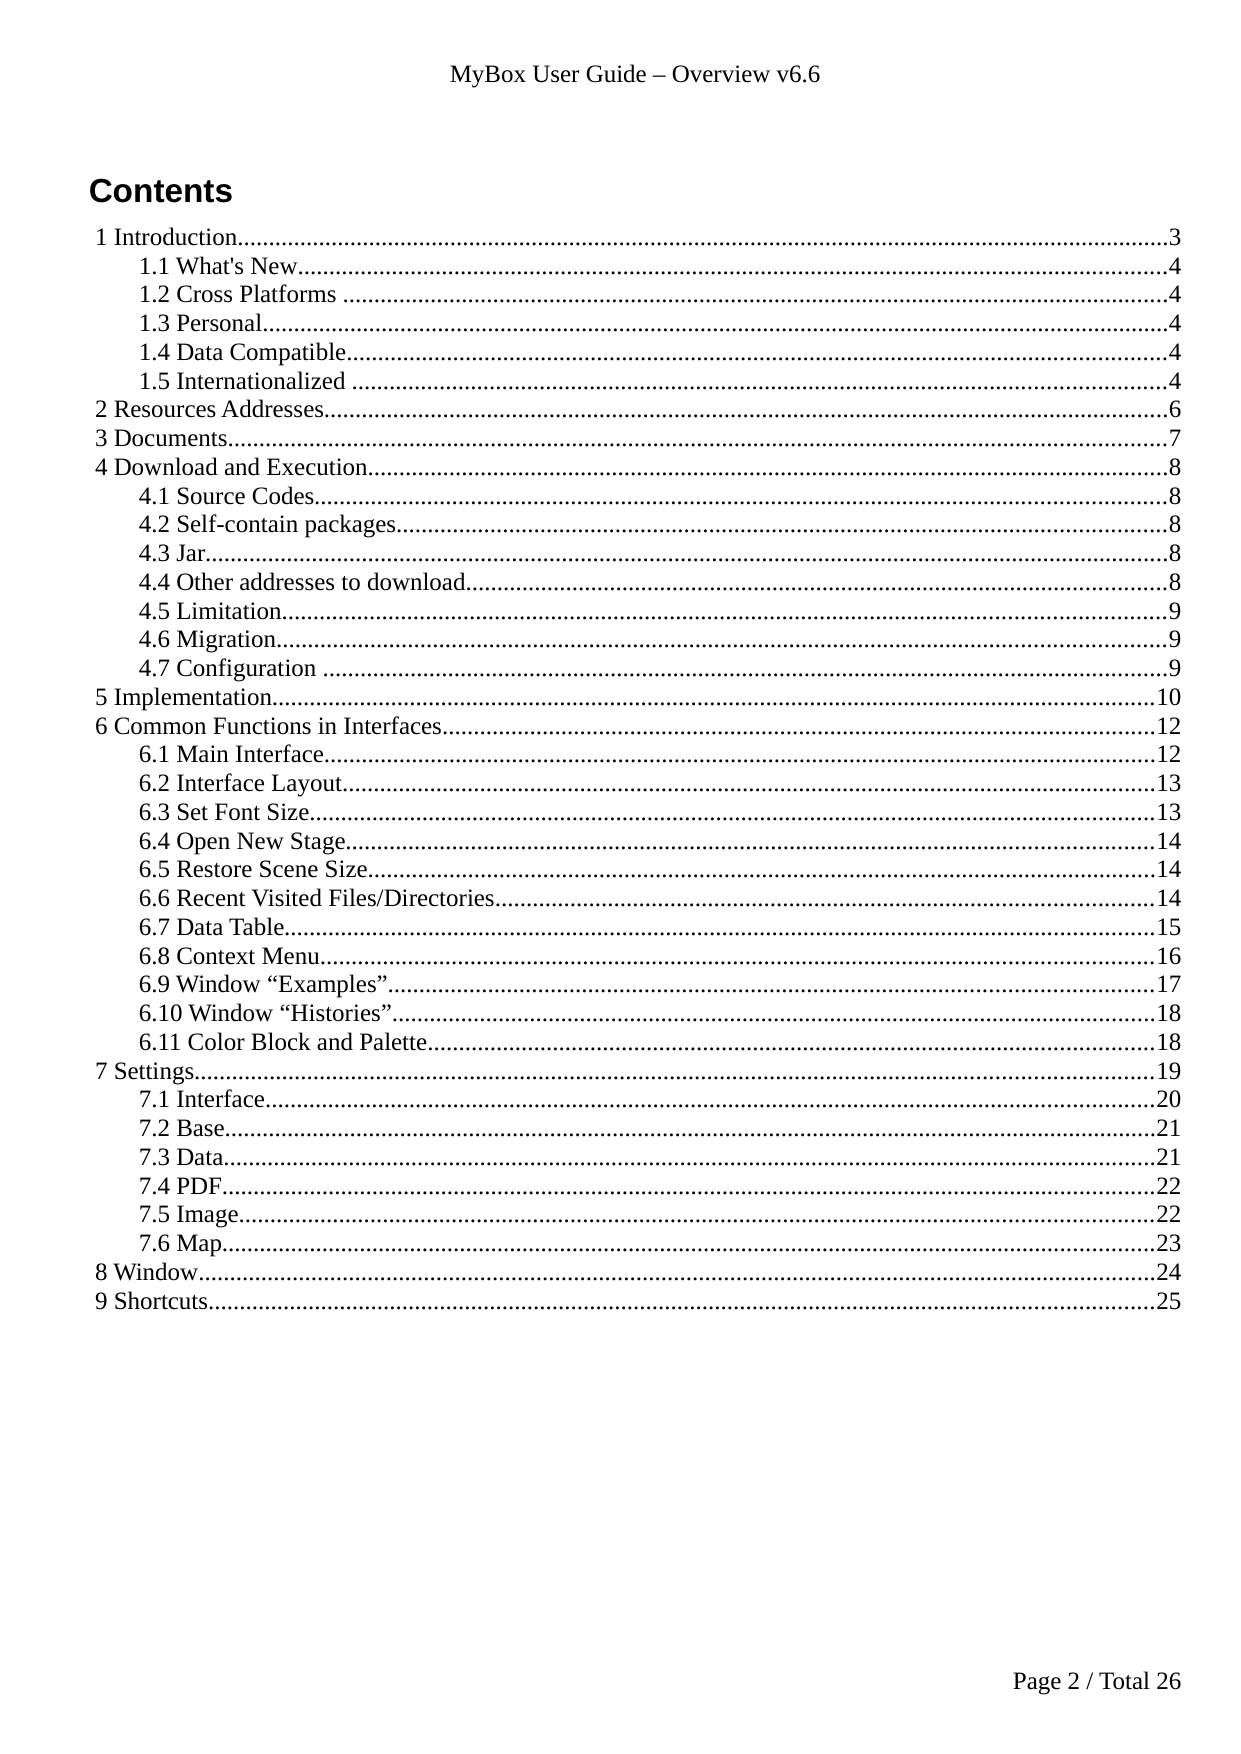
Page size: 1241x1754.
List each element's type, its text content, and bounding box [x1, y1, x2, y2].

text 1.5 Internationalized 4 [132, 366, 1181, 394]
text 7.5 Image 22 [132, 1199, 1181, 1228]
text 7.1 Interface 20 [132, 1084, 1181, 1113]
text 4.7 Configuration 9 [132, 653, 1181, 682]
text 6.8 Context Menu 16 [132, 941, 1181, 969]
text 7.6 Map 23 [132, 1228, 1181, 1257]
subtitle Contents [88, 171, 1181, 209]
text 2 Resources Addresses 6 [88, 394, 1181, 423]
text 4.6 Migration 9 [132, 624, 1181, 653]
text 6.11 Color Block and Palette 18 [132, 1027, 1181, 1056]
text 7.4 PDF 22 [132, 1171, 1181, 1199]
text 6.1 Main Interface 12 [132, 739, 1181, 768]
text 1.4 Data Compatible 4 [132, 337, 1181, 366]
text 3 Documents 7 [88, 423, 1181, 452]
text 1 Introduction 3 [88, 222, 1181, 251]
text 6.9 Window “Examples” 17 [132, 969, 1181, 998]
text 6.5 Restore Scene Size 14 [132, 854, 1181, 883]
text 6.6 Recent Visited Files/Directories 14 [132, 883, 1181, 912]
text 7 Settings 19 [88, 1056, 1181, 1084]
text 7.2 Base 21 [132, 1113, 1181, 1142]
text 8 Window 24 [88, 1257, 1181, 1286]
text 6 Common Functions in Interfaces 12 [88, 711, 1181, 739]
text 1.3 Personal 4 [132, 308, 1181, 337]
text 7.3 Data 21 [132, 1142, 1181, 1171]
text 4.4 Other addresses to download 8 [132, 567, 1181, 596]
text 4.5 Limitation 9 [132, 596, 1181, 624]
text 6.10 Window “Histories” 18 [132, 998, 1181, 1027]
text 4 Download and Execution 8 [88, 452, 1181, 481]
text 4.1 Source Codes 8 [132, 481, 1181, 509]
text 6.4 Open New Stage 14 [132, 826, 1181, 854]
text 4.2 Self-contain packages 8 [132, 509, 1181, 538]
text 4.3 Jar 8 [132, 538, 1181, 567]
text 5 Implementation 10 [88, 682, 1181, 711]
text 1.1 What's New 4 [132, 251, 1181, 279]
text 6.7 Data Table 15 [132, 912, 1181, 941]
text 1.2 Cross Platforms 4 [132, 279, 1181, 308]
text 6.2 Interface Layout 13 [132, 768, 1181, 797]
text 9 Shortcuts 25 [88, 1286, 1181, 1314]
text 6.3 Set Font Size 13 [132, 797, 1181, 826]
